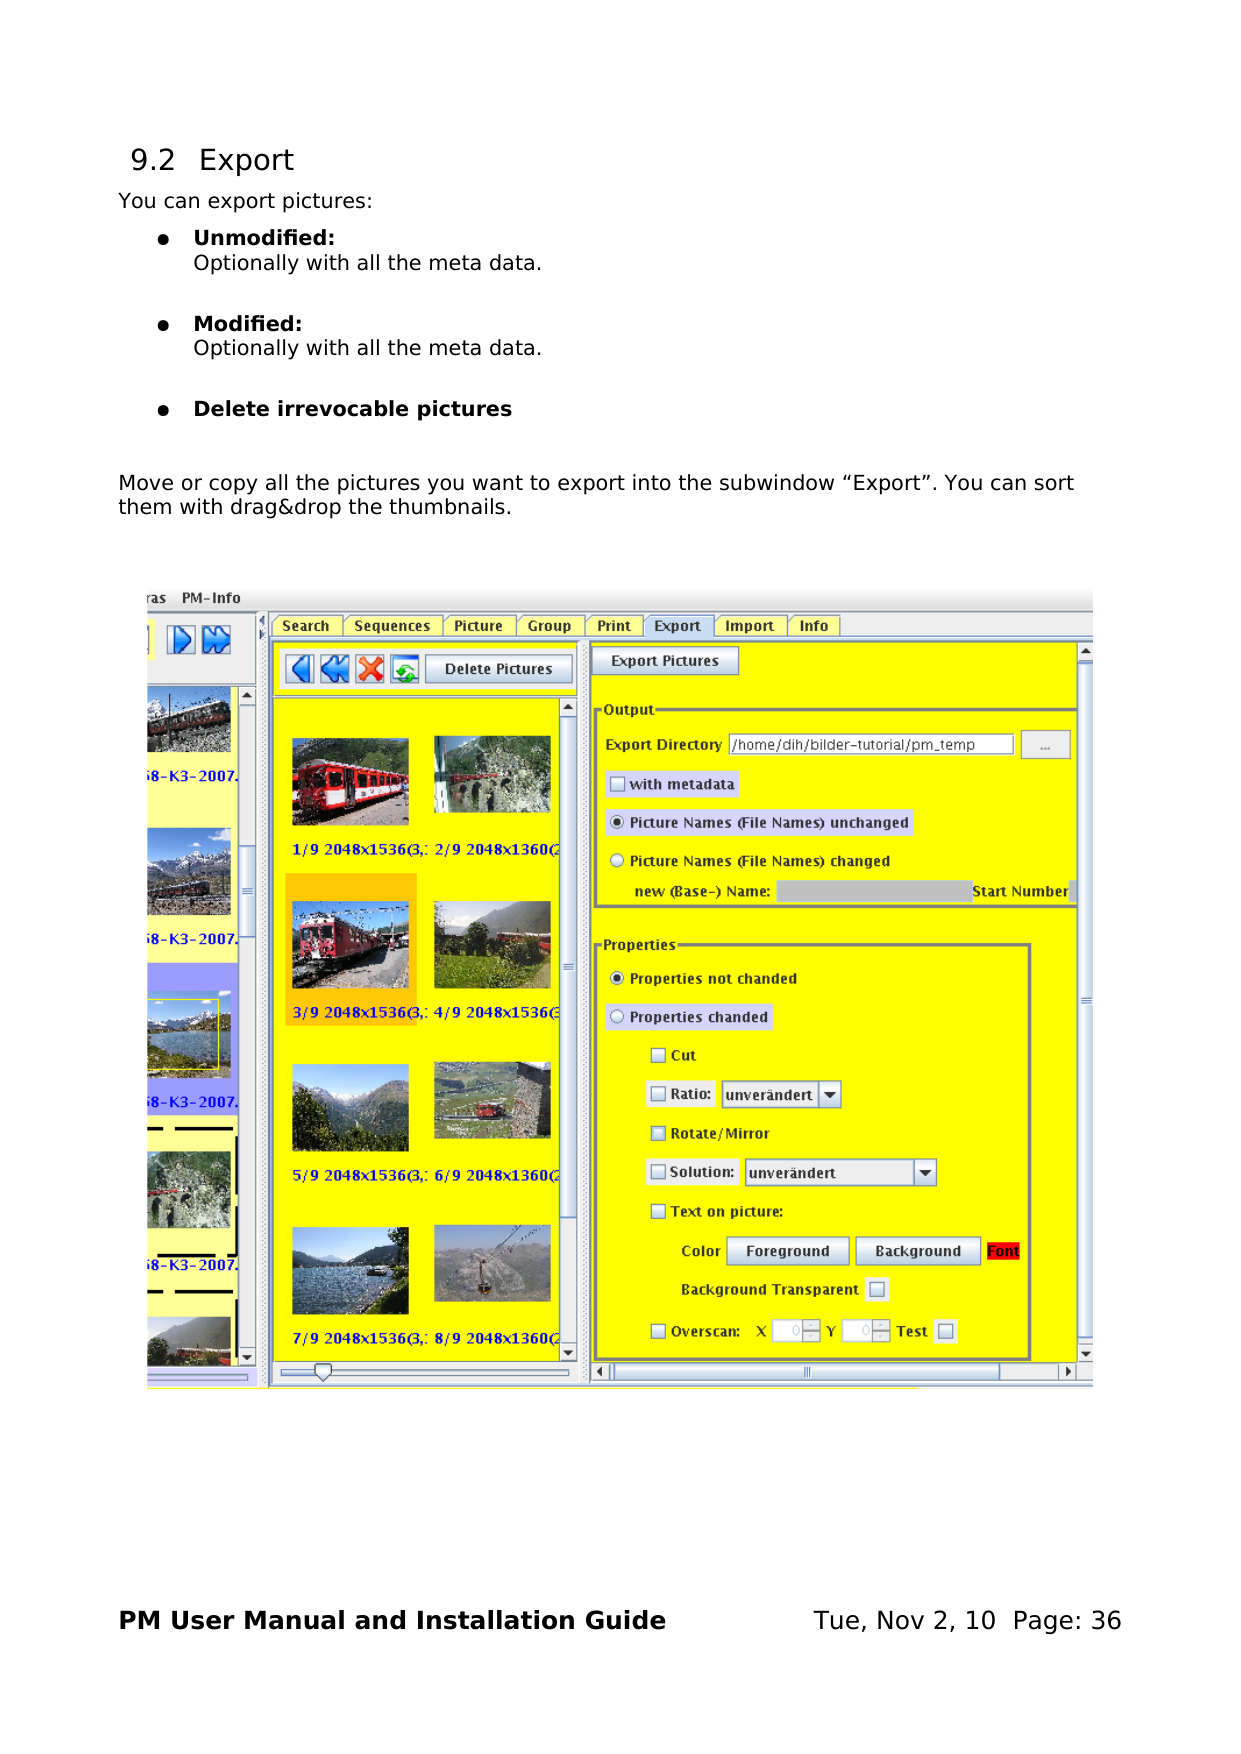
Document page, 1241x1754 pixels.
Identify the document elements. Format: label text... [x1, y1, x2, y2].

list Unmodified: Optionally with all the meta data. [156, 226, 1122, 299]
list Modified: Optionally with all the meta data. [156, 312, 1122, 384]
text Move or copy all the pictures you want to export into the subwindow “Export”. You can sort them with drag&drop the thumbnails. [118, 471, 1122, 543]
subtitle Export [130, 143, 1122, 177]
picture [147, 588, 1093, 1389]
text You can export pictures: [118, 189, 1122, 214]
list Delete irrevocable pictures [156, 397, 1122, 421]
